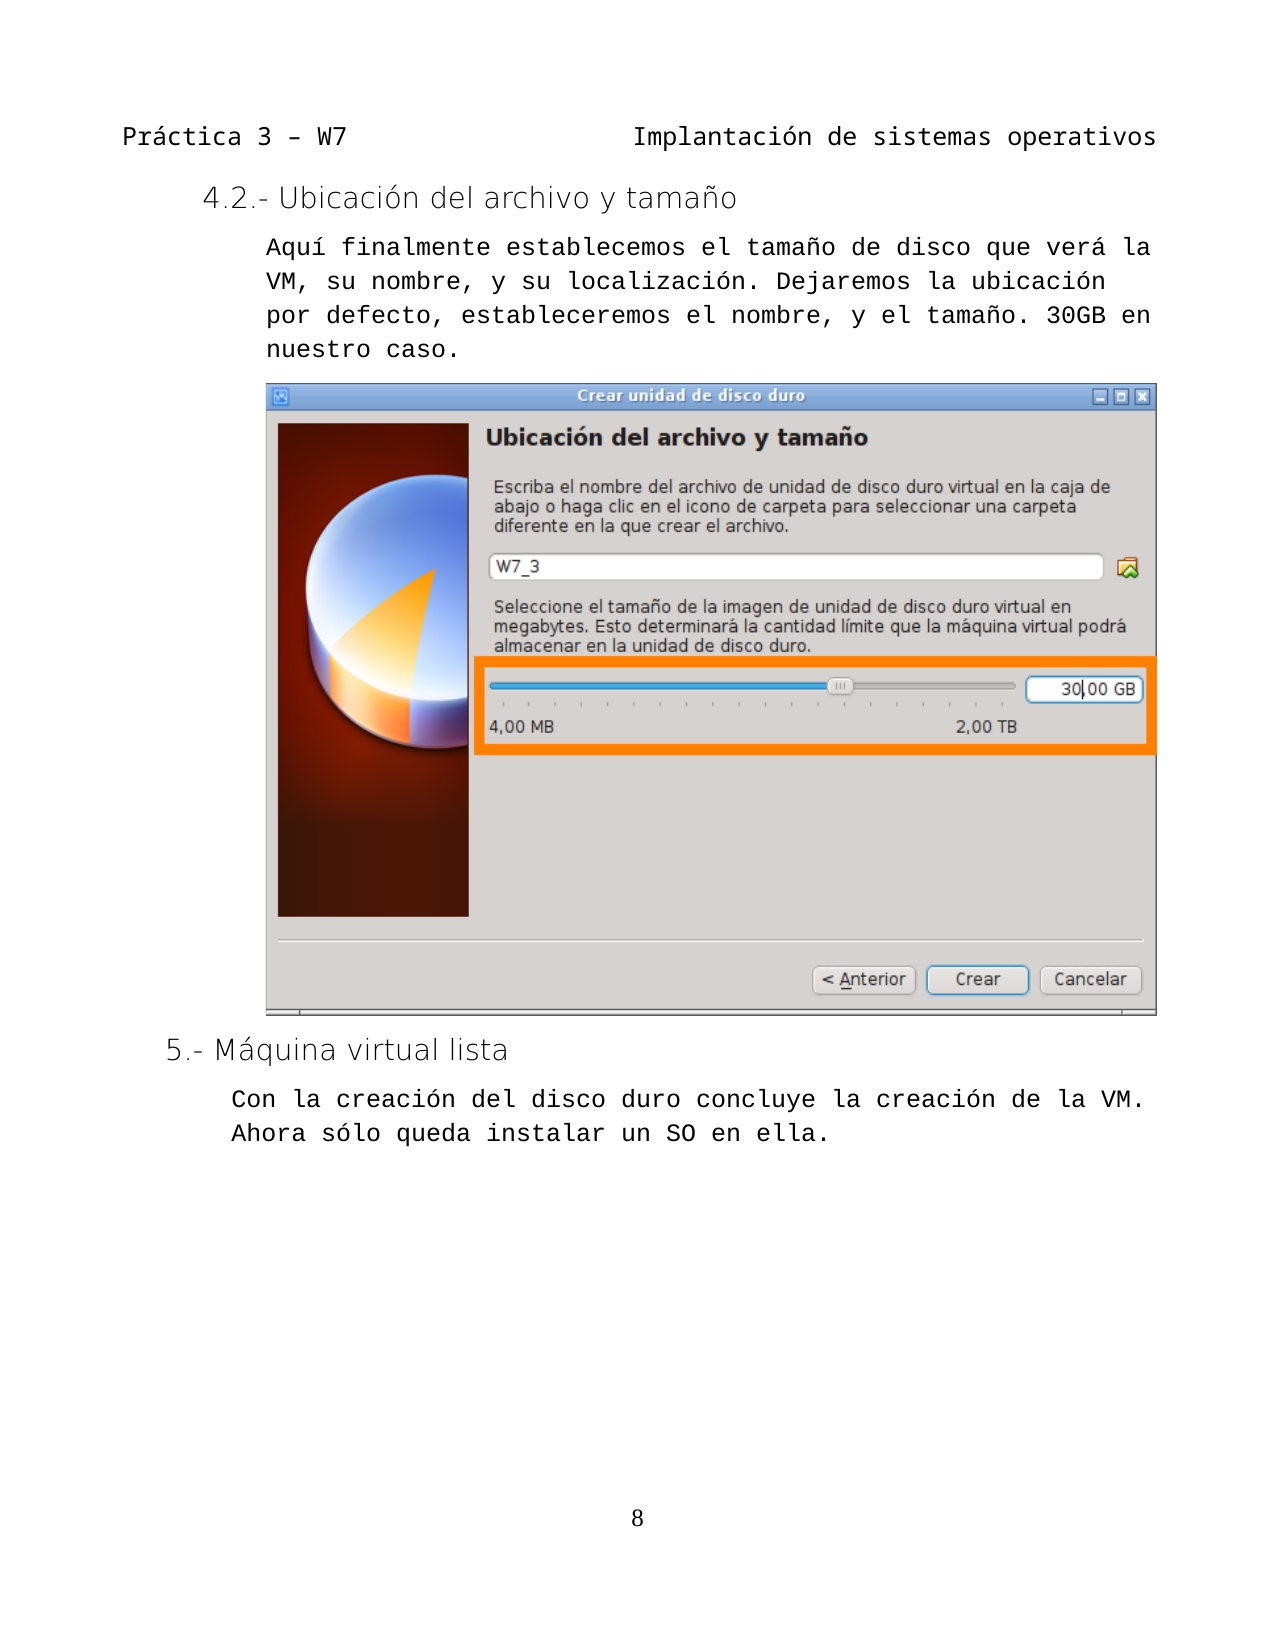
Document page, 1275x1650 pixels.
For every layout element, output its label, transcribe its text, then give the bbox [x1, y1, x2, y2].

text Aquí finalmente establecemos el tamaño de disco que verá la VM, su nombre, y su localización. Dejaremos la ubicación por defecto, estableceremos el nombre, y el tamaño. 30GB en nuestro caso. [266, 235, 1157, 365]
text Con la creación del disco duro concluye la creación de la VM. Ahora sólo queda instalar un SO en ella. [231, 1086, 1157, 1149]
list Máquina virtual lista [156, 1033, 1157, 1067]
list Ubicación del archivo y tamaño [193, 182, 1157, 216]
picture [265, 383, 1157, 1016]
